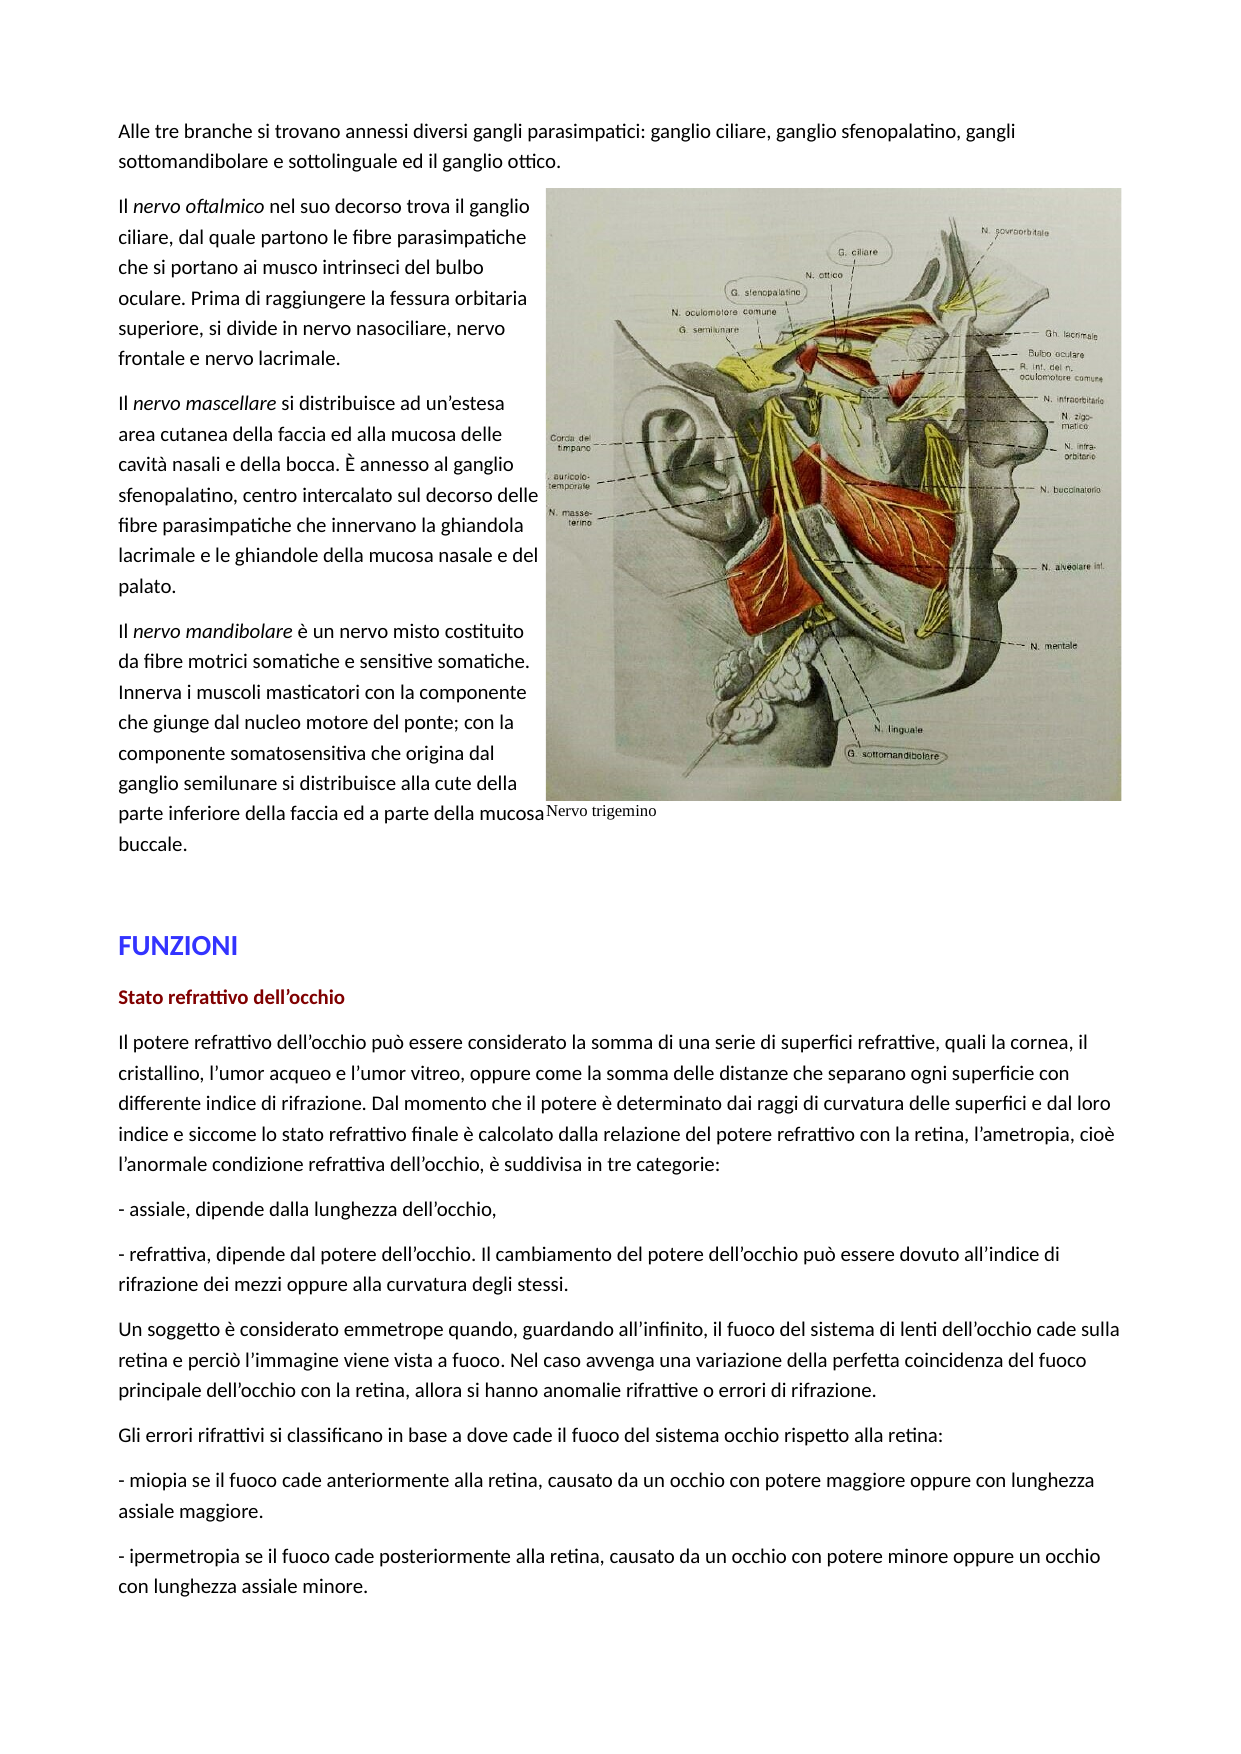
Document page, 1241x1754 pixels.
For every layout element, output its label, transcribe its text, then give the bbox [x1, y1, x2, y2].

picture [545, 188, 1122, 801]
text [546, 820, 1121, 832]
text Un soggetto è considerato emmetrope quando, guardando all’infinito, il fuoco del sistema di lenti dell’occhio cade sulla retina e perciò l’immagine viene vista a fuoco. Nel caso avvenga una variazione della perfetta coincidenza del fuoco principale dell’occhio con la retina, allora si hanno anomalie rifrattive o errori di rifrazione. [118, 1317, 1122, 1403]
text Alle tre branche si trovano annessi diversi gangli parasimpatici: ganglio ciliare, ganglio sfenopalatino, gangli sottomandibolare e sottolinguale ed il ganglio ottico. [118, 118, 1122, 174]
text Il potere refrattivo dell’occhio può essere considerato la somma di una serie di superfici refrattive, quali la cornea, il cristallino, l’umor acqueo e l’umor vitreo, oppure come la somma delle distanze che separano ogni superficie con differente indice di rifrazione. Dal momento che il potere è determinato dai raggi di curvatura delle superfici e dal loro indice e siccome lo stato refrattivo finale è calcolato dalla relazione del potere refrattivo con la retina, l’ametropia, cioè l’anormale condizione refrattiva dell’occhio, è suddivisa in tre categorie: [118, 1029, 1122, 1177]
text Gli errori rifrattivi si classificano in base a dove cade il fuoco del sistema occhio rispetto alla retina: [118, 1422, 1122, 1448]
text Il nervo mascellare si distribuisce ad un’estesa area cutanea della faccia ed alla mucosa delle cavità nasali e della bocca. È annesso al ganglio sfenopalatino, centro intercalato sul decorso delle fibre parasimpatiche che innervano la ghiandola lacrimale e le ghiandole della mucosa nasale e del palato. [118, 391, 545, 598]
text Il nervo oftalmico nel suo decorso trova il ganglio ciliare, dal quale partono le fibre parasimpatiche che si portano ai musco intrinseci del bulbo oculare. Prima di raggiungere la fessura orbitaria superiore, si divide in nervo nasociliare, nervo frontale e nervo lacrimale. [118, 193, 545, 371]
text - ipermetropia se il fuoco cade posteriormente alla retina, causato da un occhio con potere minore oppure un occhio con lunghezza assiale minore. [118, 1543, 1122, 1599]
text FUNZIONI [118, 927, 1122, 963]
text Nervo trigemino [546, 801, 1121, 820]
text [546, 176, 1121, 188]
text Il nervo mandibolare è un nervo misto costituito da fibre motrici somatiche e sensitive somatiche. Innerva i muscoli masticatori con la componente che giunge dal nucleo motore del ponte; con la componente somatosensitiva che origina dal ganglio semilunare si distribuisce alla cute della parte inferiore della faccia ed a parte della mucosa buccale. [118, 618, 1122, 856]
text - miopia se il fuoco cade anteriormente alla retina, causato da un occhio con potere maggiore oppure con lunghezza assiale maggiore. [118, 1467, 1122, 1523]
text - refrattiva, dipende dal potere dell’occhio. Il cambiamento del potere dell’occhio può essere dovuto all’indice di rifrazione dei mezzi oppure alla curvatura degli stessi. [118, 1241, 1122, 1297]
text - assiale, dipende dalla lunghezza dell’occhio, [118, 1196, 1122, 1222]
text Stato refrattivo dell’occhio [118, 984, 1122, 1010]
